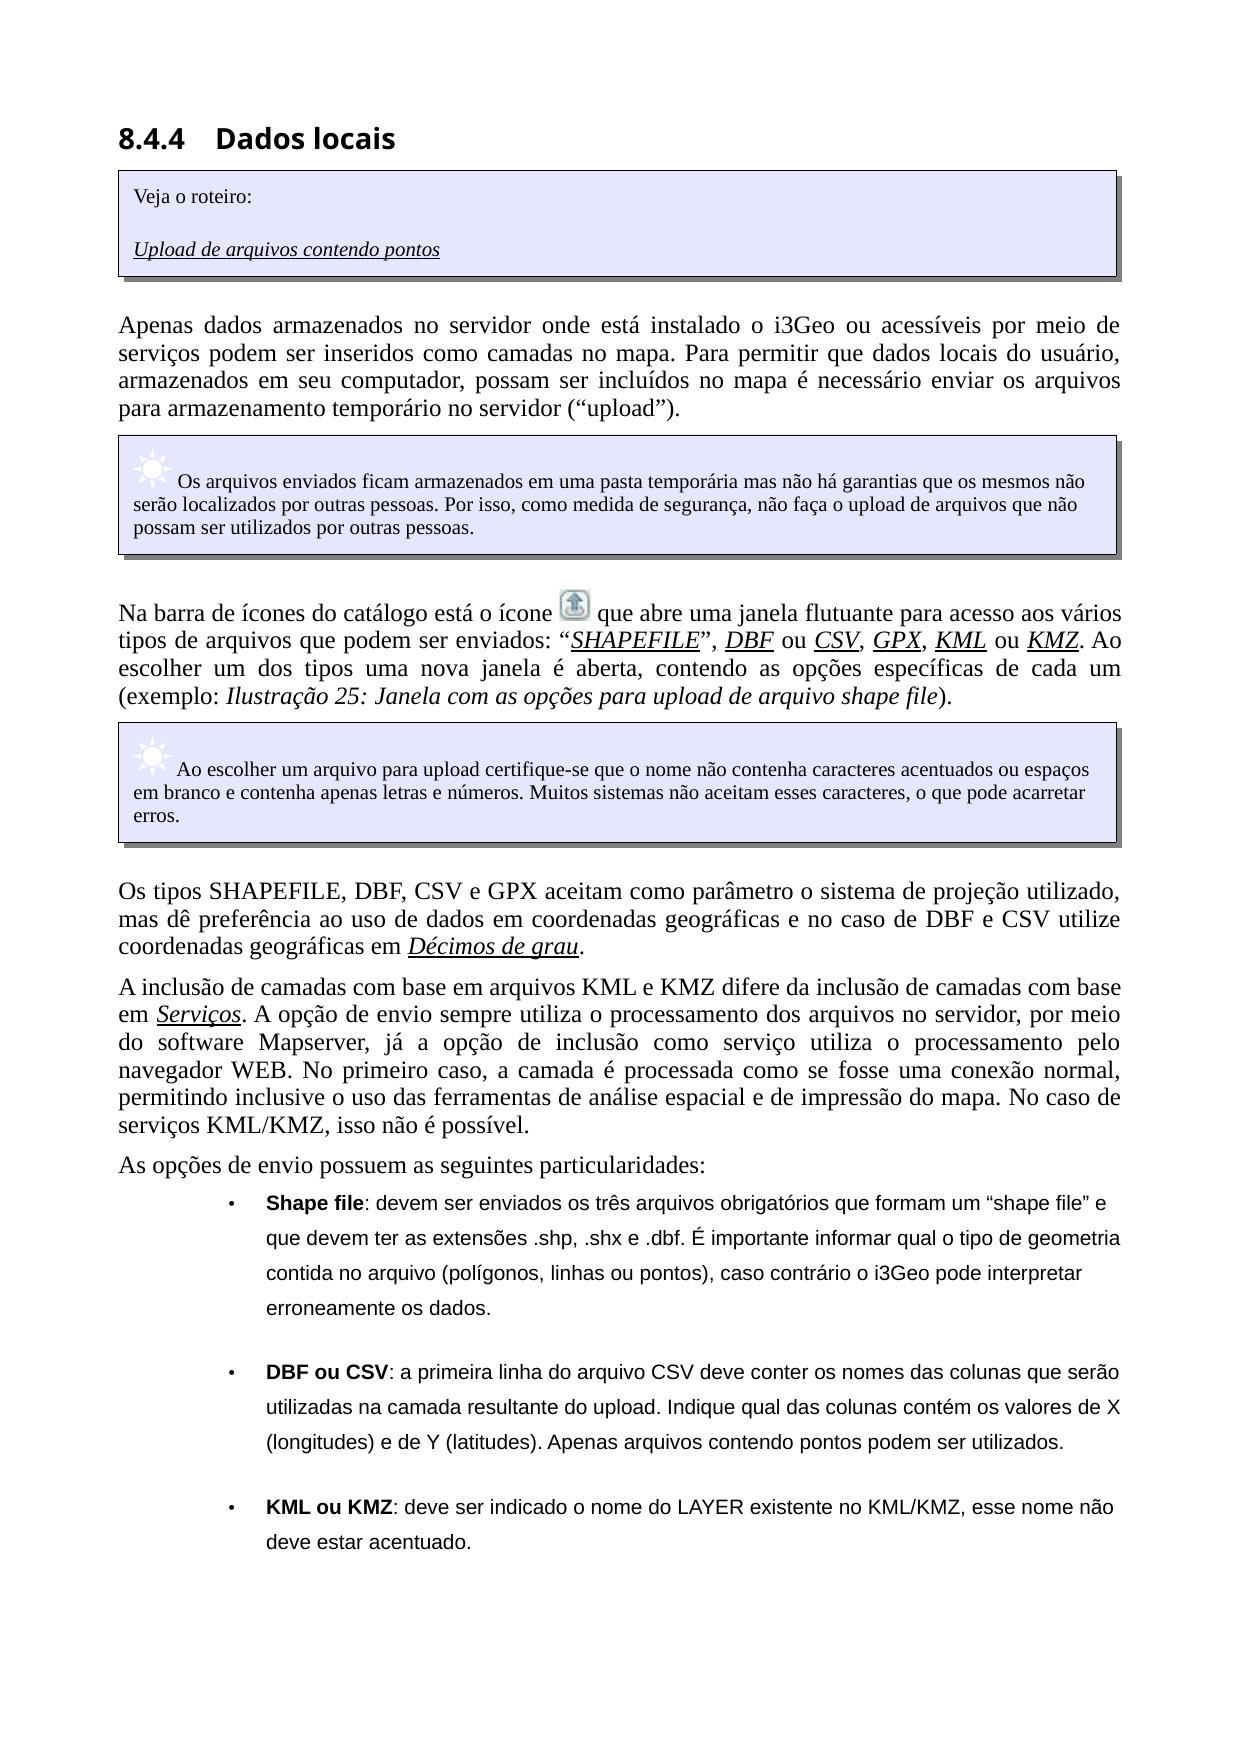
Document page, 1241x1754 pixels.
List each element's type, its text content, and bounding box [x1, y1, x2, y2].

list Shape file: devem ser enviados os três arquivos obrigatórios que formam um “shape file” e que devem ter as extensões .shp, .shx e .dbf. É importante informar qual o tipo de geometria contida no arquivo (polígonos, linhas ou pontos), caso contrário o i3Geo pode interpretar erroneamente os dados. [228, 1192, 1122, 1319]
text Apenas dados armazenados no servidor onde está instalado o i3Geo ou acessíveis por meio de serviços podem ser inseridos como camadas no mapa. Para permitir que dados locais do usuário, armazenados em seu computador, possam ser incluídos no mapa é necessário enviar os arquivos para armazenamento temporário no servidor (“upload”). [118, 311, 1122, 422]
picture [138, 742, 167, 776]
text Upload de arquivos contendo pontos [119, 223, 1116, 276]
text As opções de envio possuem as seguintes particularidades: [118, 1151, 1122, 1179]
picture [149, 449, 156, 458]
text Veja o roteiro: [119, 171, 1116, 208]
list KML ou KMZ: deve ser indicado o nome do LAYER existente no KML/KMZ, esse nome não deve estar acentuado. [228, 1495, 1122, 1553]
picture [164, 466, 173, 472]
text Os tipos SHAPEFILE, DBF, CSV e GPX aceitam como parâmetro o sistema de projeção utilizado, mas dê preferência ao uso de dados em coordenadas geográficas e no caso de DBF e CSV utilize coordenadas geográficas em Décimos de grau. [118, 877, 1122, 960]
picture [133, 466, 141, 472]
list DBF ou CSV: a primeira linha do arquivo CSV deve conter os nomes das colunas que serão utilizadas na camada resultante do upload. Indique qual das colunas contém os valores de X (longitudes) e de Y (latitudes). Apenas arquivos contendo pontos podem ser utilizados. [228, 1361, 1122, 1454]
subtitle Dados locais [118, 118, 1122, 158]
picture [138, 455, 167, 483]
picture [164, 753, 173, 760]
text Na barra de ícones do catálogo está o ícone que abre uma janela flutuante para acesso aos vários tipos de arquivos que podem ser enviados: “SHAPEFILE”, DBF ou CSV, GPX, KML ou KMZ. Ao escolher um dos tipos uma nova janela é aberta, contendo as opções específicas de cada um (exemplo: Ilustração 25: Janela com as opções para upload de arquivo shape file). [118, 590, 1122, 709]
picture [133, 753, 141, 760]
picture [149, 480, 156, 489]
text A inclusão de camadas com base em arquivos KML e KMZ difere da inclusão de camadas com base em Serviços. A opção de envio sempre utiliza o processamento dos arquivos no servidor, por meio do software Mapserver, já a opção de inclusão como serviço utiliza o processamento pelo navegador WEB. No primeiro caso, a camada é processada como se fosse uma conexão normal, permitindo inclusive o uso das ferramentas de análise espacial e de impressão do mapa. No caso de serviços KML/KMZ, isso não é possível. [118, 973, 1122, 1139]
text Os arquivos enviados ficam armazenados em uma pasta temporária mas não há garantias que os mesmos não serão localizados por outras pessoas. Por isso, como medida de segurança, não faça o upload de arquivos que não possam ser utilizados por outras pessoas. [119, 436, 1116, 554]
picture [559, 589, 591, 621]
text Ao escolher um arquivo para upload certifique-se que o nome não contenha caracteres acentuados ou espaços em branco e contenha apenas letras e números. Muitos sistemas não aceitam esses caracteres, o que pode acarretar erros. [119, 723, 1116, 842]
picture [149, 736, 156, 745]
